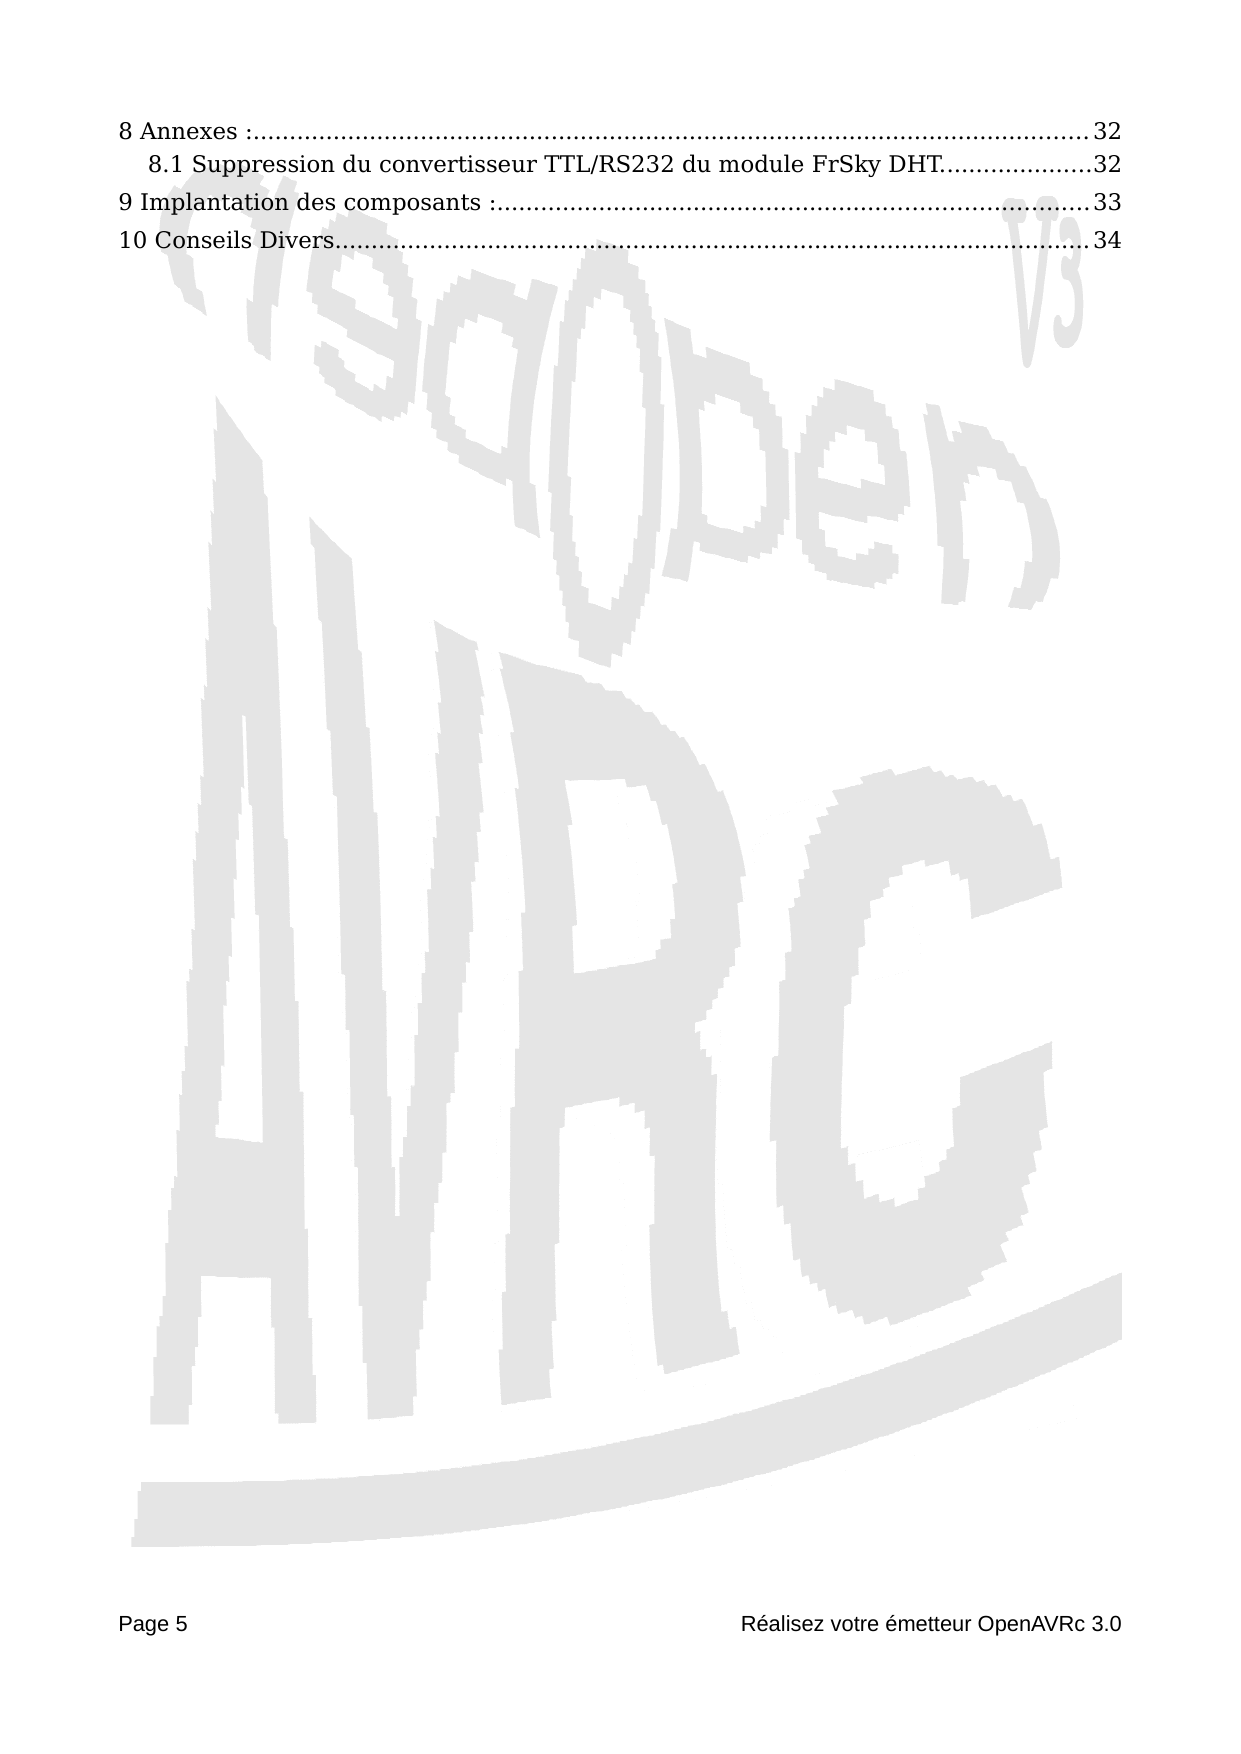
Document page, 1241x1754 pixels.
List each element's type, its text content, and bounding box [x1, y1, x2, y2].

text 8.1 Suppression du convertisseur TTL/RS232 du module FrSky DHT. 32 [148, 151, 1122, 177]
text 9 Implantation des composants : 33 [118, 189, 1122, 216]
text 8 Annexes : 32 [118, 118, 1122, 145]
text 10 Conseils Divers 34 [118, 228, 1122, 254]
